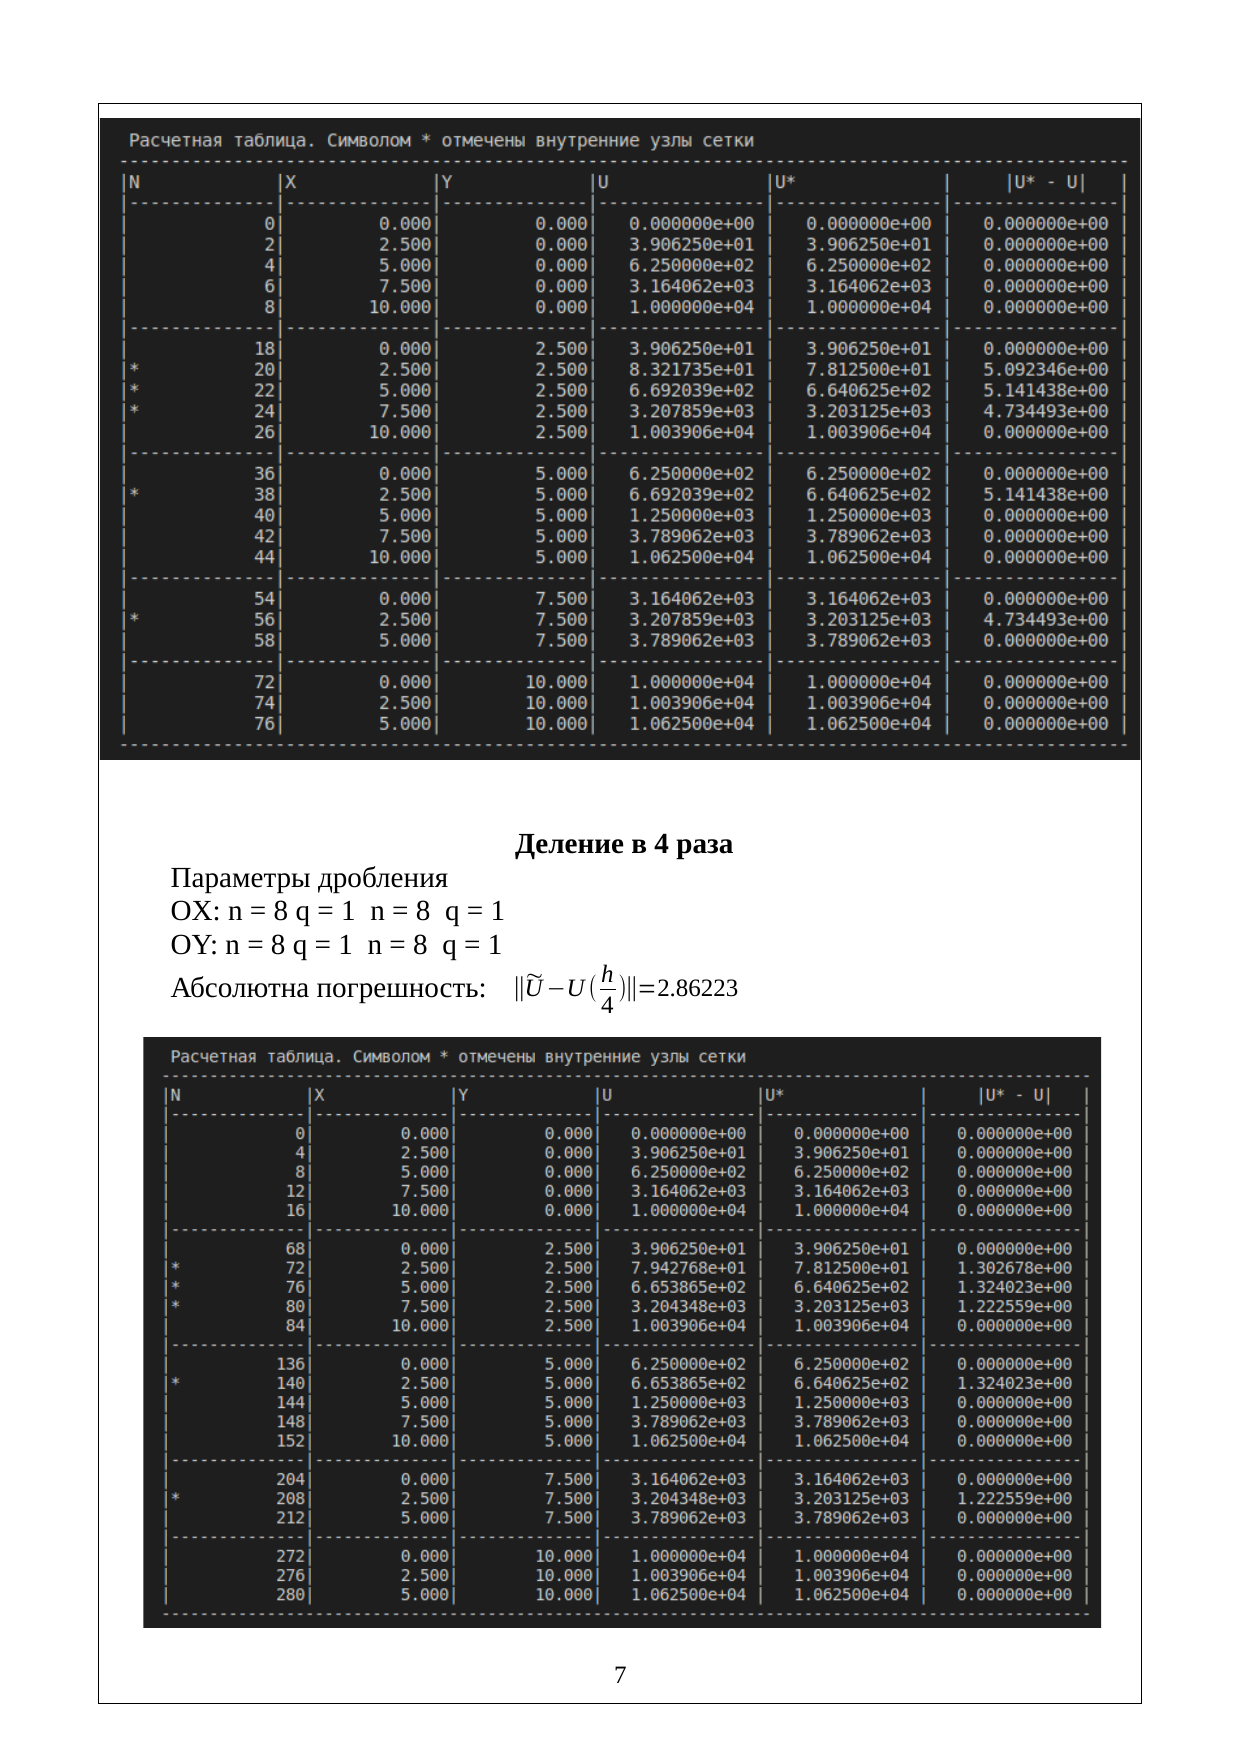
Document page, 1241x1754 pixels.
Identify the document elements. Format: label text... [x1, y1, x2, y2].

list Деление в 4 раза [118, 826, 1137, 860]
list Параметры дробления [99, 860, 1137, 893]
picture [99, 118, 1141, 760]
picture [143, 1037, 1102, 1628]
list Абсолютна погрешность: [99, 961, 1137, 1019]
list OX: n = 8 q = 1 n = 8 q = 1 [99, 893, 1137, 927]
list OY: n = 8 q = 1 n = 8 q = 1 [99, 927, 1137, 961]
